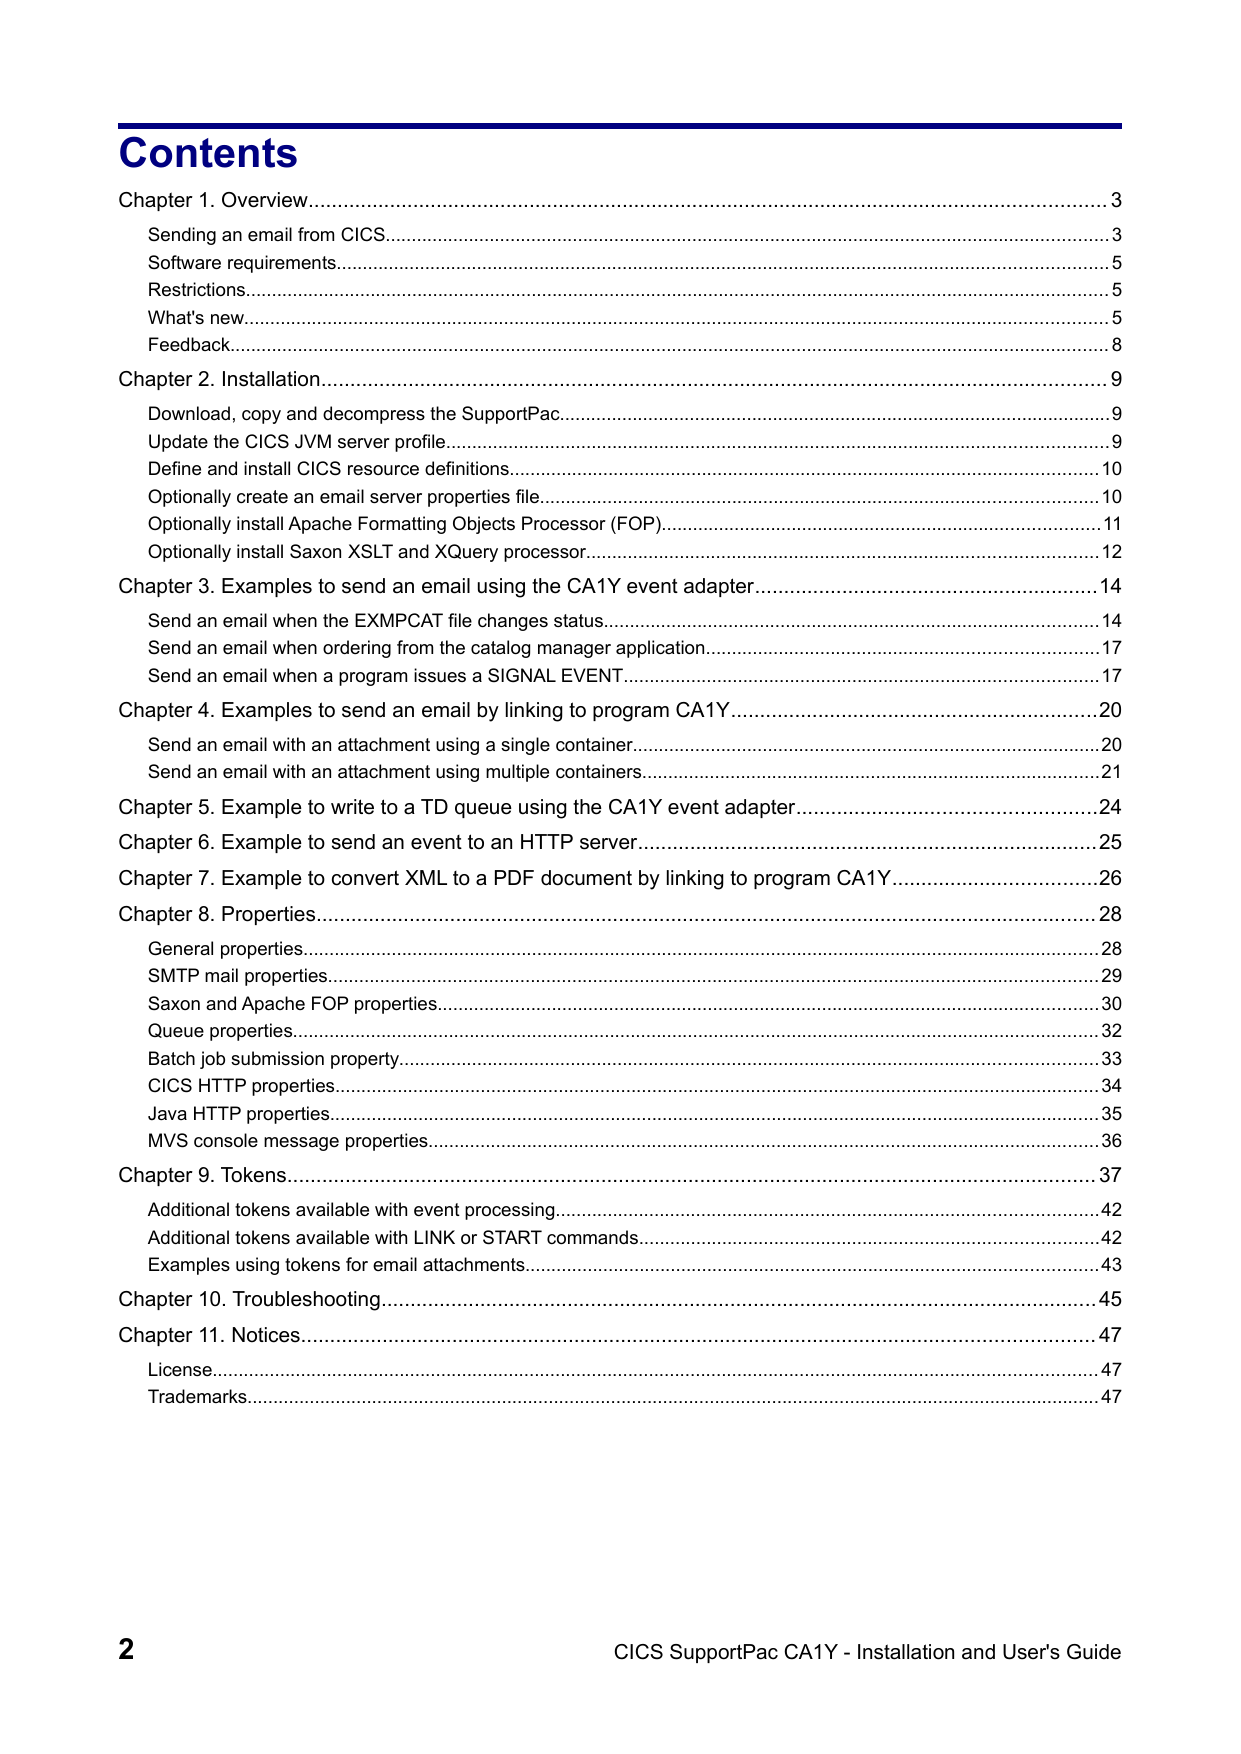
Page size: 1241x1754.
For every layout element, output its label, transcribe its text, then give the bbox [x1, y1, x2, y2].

text Update the CICS JVM server profile 9 [148, 431, 1122, 452]
text Optionally install Saxon XSLT and XQuery processor 12 [148, 541, 1122, 562]
text CICS HTTP properties 34 [148, 1075, 1122, 1096]
subtitle Contents [118, 129, 1122, 176]
text Chapter 5. Example to write to a TD queue using the CA1Y event adapter 24 [118, 794, 1122, 818]
text Batch job submission property 33 [148, 1047, 1122, 1069]
text Chapter 7. Example to convert XML to a PDF document by linking to program CA1Y 26 [118, 866, 1122, 890]
text Trademarks 47 [148, 1386, 1122, 1408]
text Chapter 3. Examples to send an email using the CA1Y event adapter 14 [118, 574, 1122, 598]
text Chapter 1. Overview 3 [118, 188, 1122, 212]
text Chapter 10. Troubleshooting 45 [118, 1287, 1122, 1311]
text General properties 28 [148, 937, 1122, 959]
text Queue properties 32 [148, 1020, 1122, 1041]
text Restrictions 5 [148, 279, 1122, 301]
text Optionally install Apache Formatting Objects Processor (FOP) 11 [148, 513, 1122, 534]
text Additional tokens available with LINK or START commands 42 [148, 1226, 1122, 1248]
text Saxon and Apache FOP properties 30 [148, 992, 1122, 1014]
text Chapter 2. Installation 9 [118, 367, 1122, 391]
text Define and install CICS resource definitions 10 [148, 458, 1122, 479]
text SMTP mail properties 29 [148, 965, 1122, 986]
text Chapter 9. Tokens 37 [118, 1163, 1122, 1187]
text Chapter 6. Example to send an event to an HTTP server 25 [118, 830, 1122, 854]
text What's new 5 [148, 306, 1122, 328]
text Feedback 8 [148, 334, 1122, 356]
text MVS console message properties 36 [148, 1130, 1122, 1151]
text Send an email with an attachment using a single container 20 [148, 734, 1122, 755]
text Sending an email from CICS 3 [148, 224, 1122, 246]
text Chapter 8. Properties 28 [118, 902, 1122, 926]
text Chapter 4. Examples to send an email by linking to program CA1Y 20 [118, 698, 1122, 722]
text Send an email when the EXMPCAT file changes status 14 [148, 609, 1122, 631]
text Download, copy and decompress the SupportPac 9 [148, 403, 1122, 424]
text Send an email when ordering from the catalog manager application 17 [148, 637, 1122, 659]
text Send an email when a program issues a SIGNAL EVENT 17 [148, 664, 1122, 686]
text Software requirements 5 [148, 251, 1122, 273]
text Send an email with an attachment using multiple containers 21 [148, 761, 1122, 783]
text Optionally create an email server properties file 10 [148, 486, 1122, 507]
text Additional tokens available with event processing 42 [148, 1199, 1122, 1221]
text Chapter 11. Notices 47 [118, 1323, 1122, 1347]
text License 47 [148, 1359, 1122, 1380]
text Java HTTP properties 35 [148, 1102, 1122, 1124]
text Examples using tokens for email attachments 43 [148, 1254, 1122, 1276]
